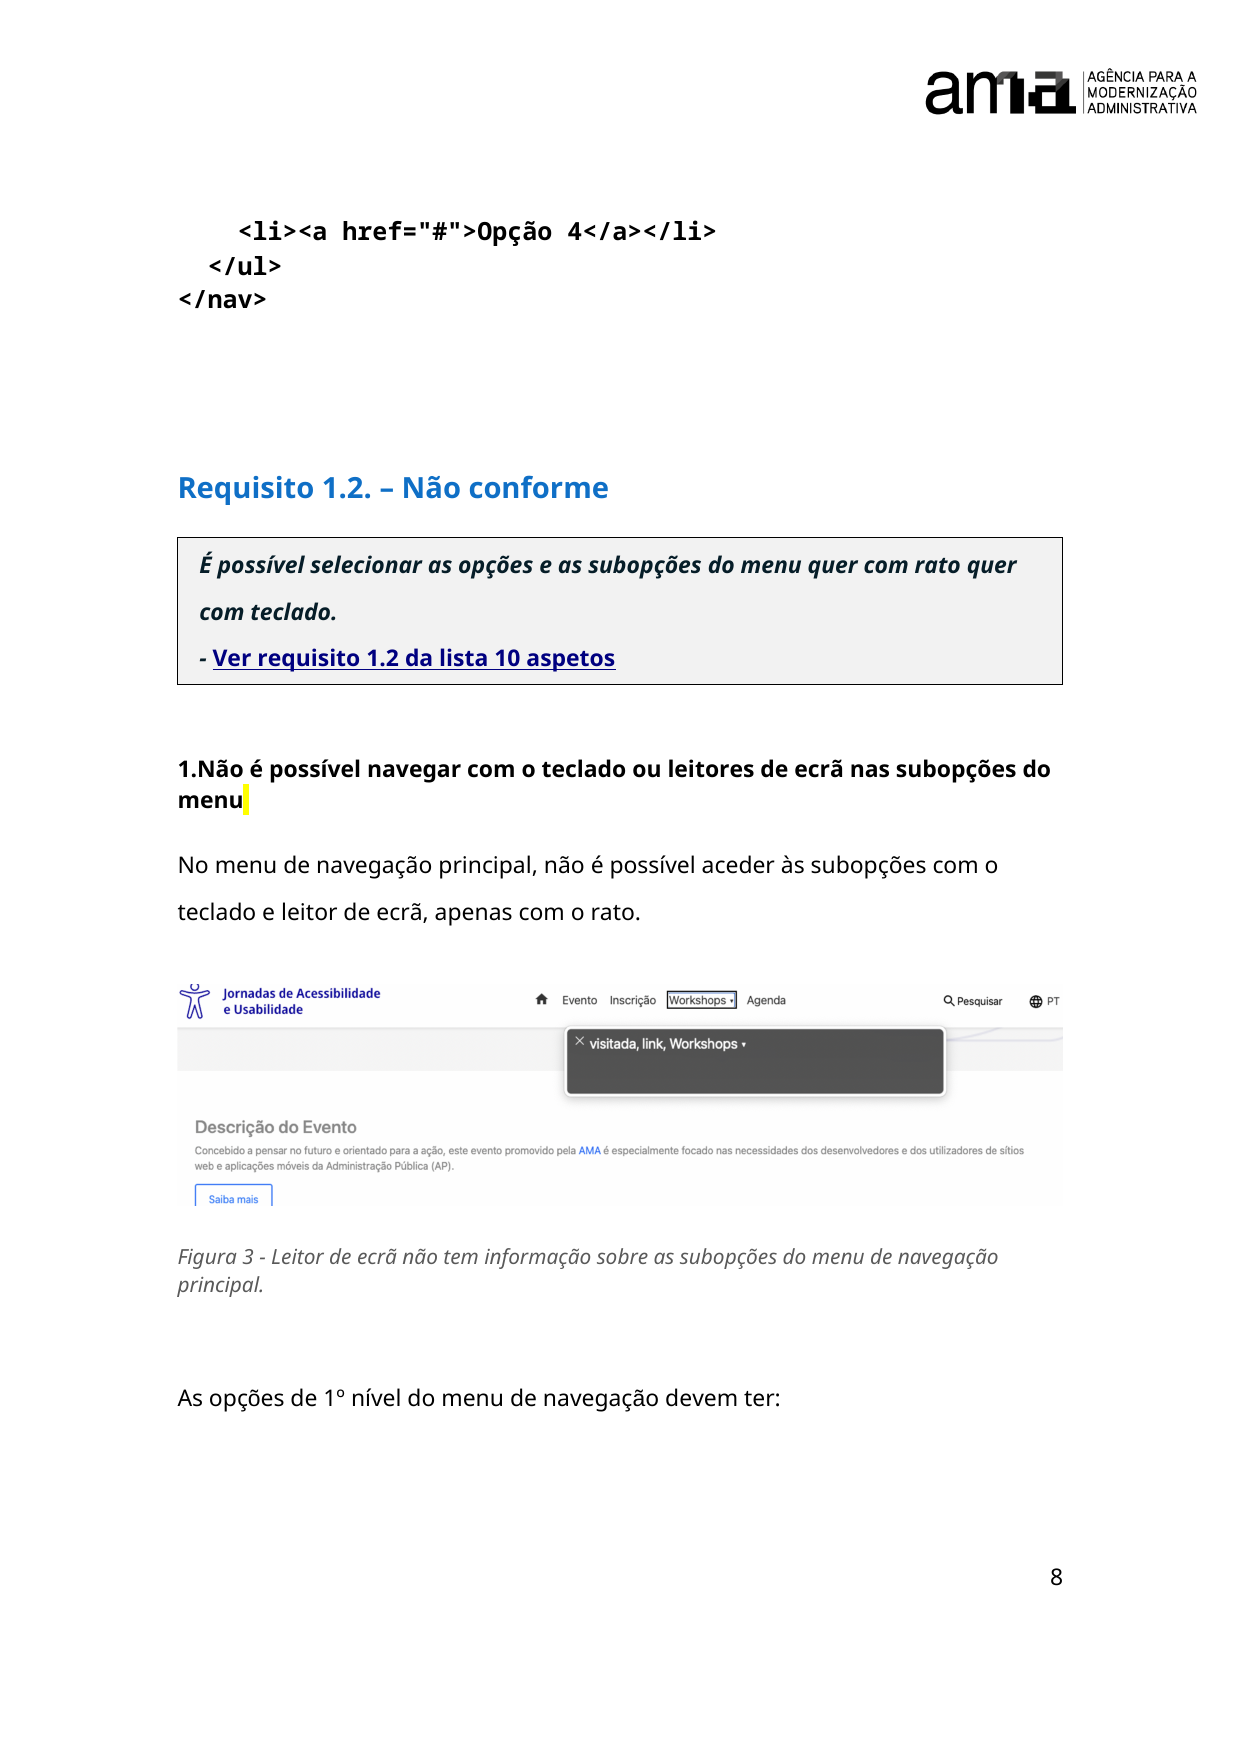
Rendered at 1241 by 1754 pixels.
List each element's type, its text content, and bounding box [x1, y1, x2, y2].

text </ul> [177, 248, 1063, 282]
text É possível selecionar as opções e as subopções do menu quer com rato quer com teclado. - Ver requisito 1.2 da lista 10 aspetos [178, 538, 1062, 684]
text <li><a href="#">Opção 4</a></li> [177, 214, 1063, 248]
text As opções de 1º nível do menu de navegação devem ter: [177, 1382, 1063, 1414]
text No menu de navegação principal, não é possível aceder às subopções com o teclado e leitor de ecrã, apenas com o rato. [177, 849, 1063, 927]
text 1.Não é possível navegar com o teclado ou leitores de ecrã nas subopções do menu [177, 753, 1063, 815]
text Figura 3 - Leitor de ecrã não tem informação sobre as subopções do menu de navegação principal. [177, 1242, 1063, 1299]
subtitle Requisito 1.2. – Não conforme [177, 467, 1063, 507]
text </nav> [177, 282, 1063, 316]
